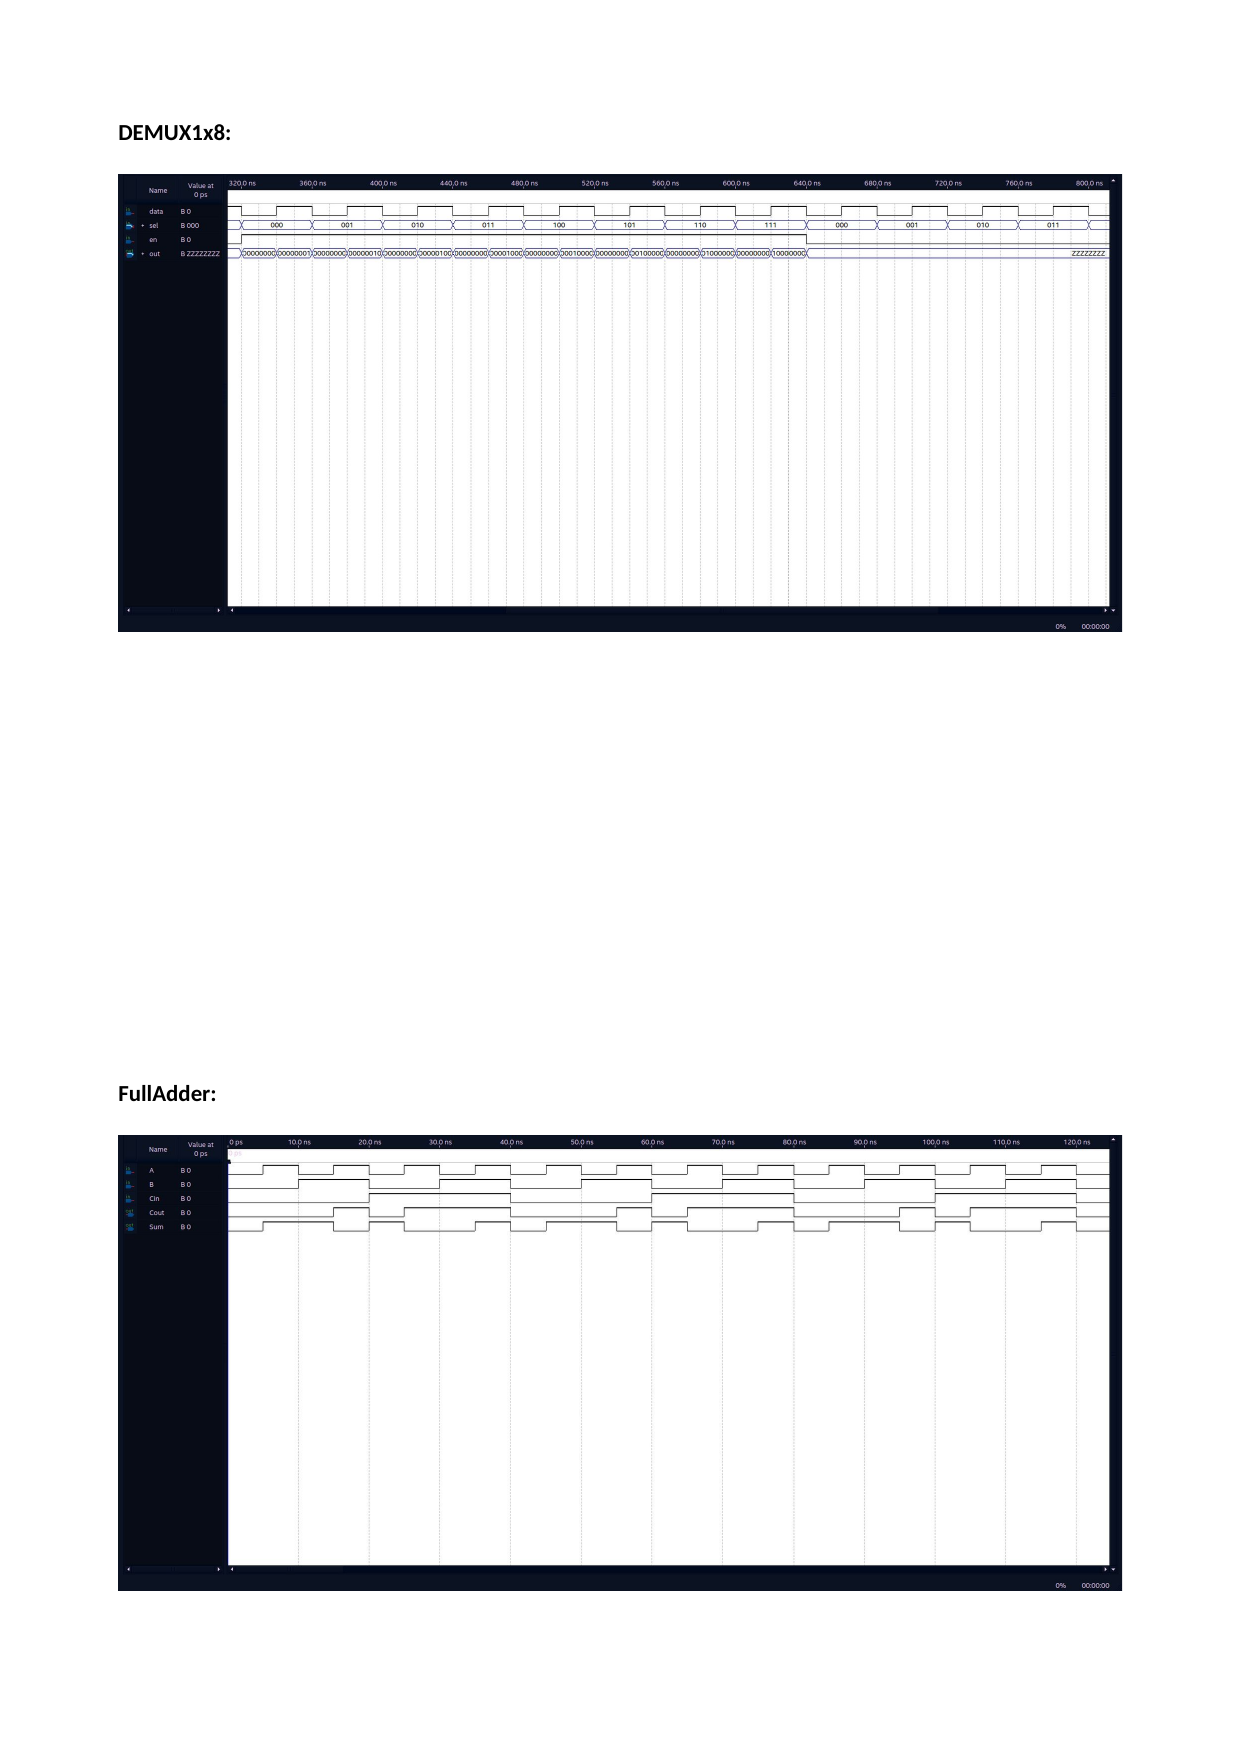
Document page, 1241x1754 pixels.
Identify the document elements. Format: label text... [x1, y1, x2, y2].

picture [118, 174, 1123, 632]
text FullAdder: [118, 1079, 1122, 1107]
text DEMUX1x8: [118, 118, 1122, 146]
picture [118, 1135, 1123, 1591]
